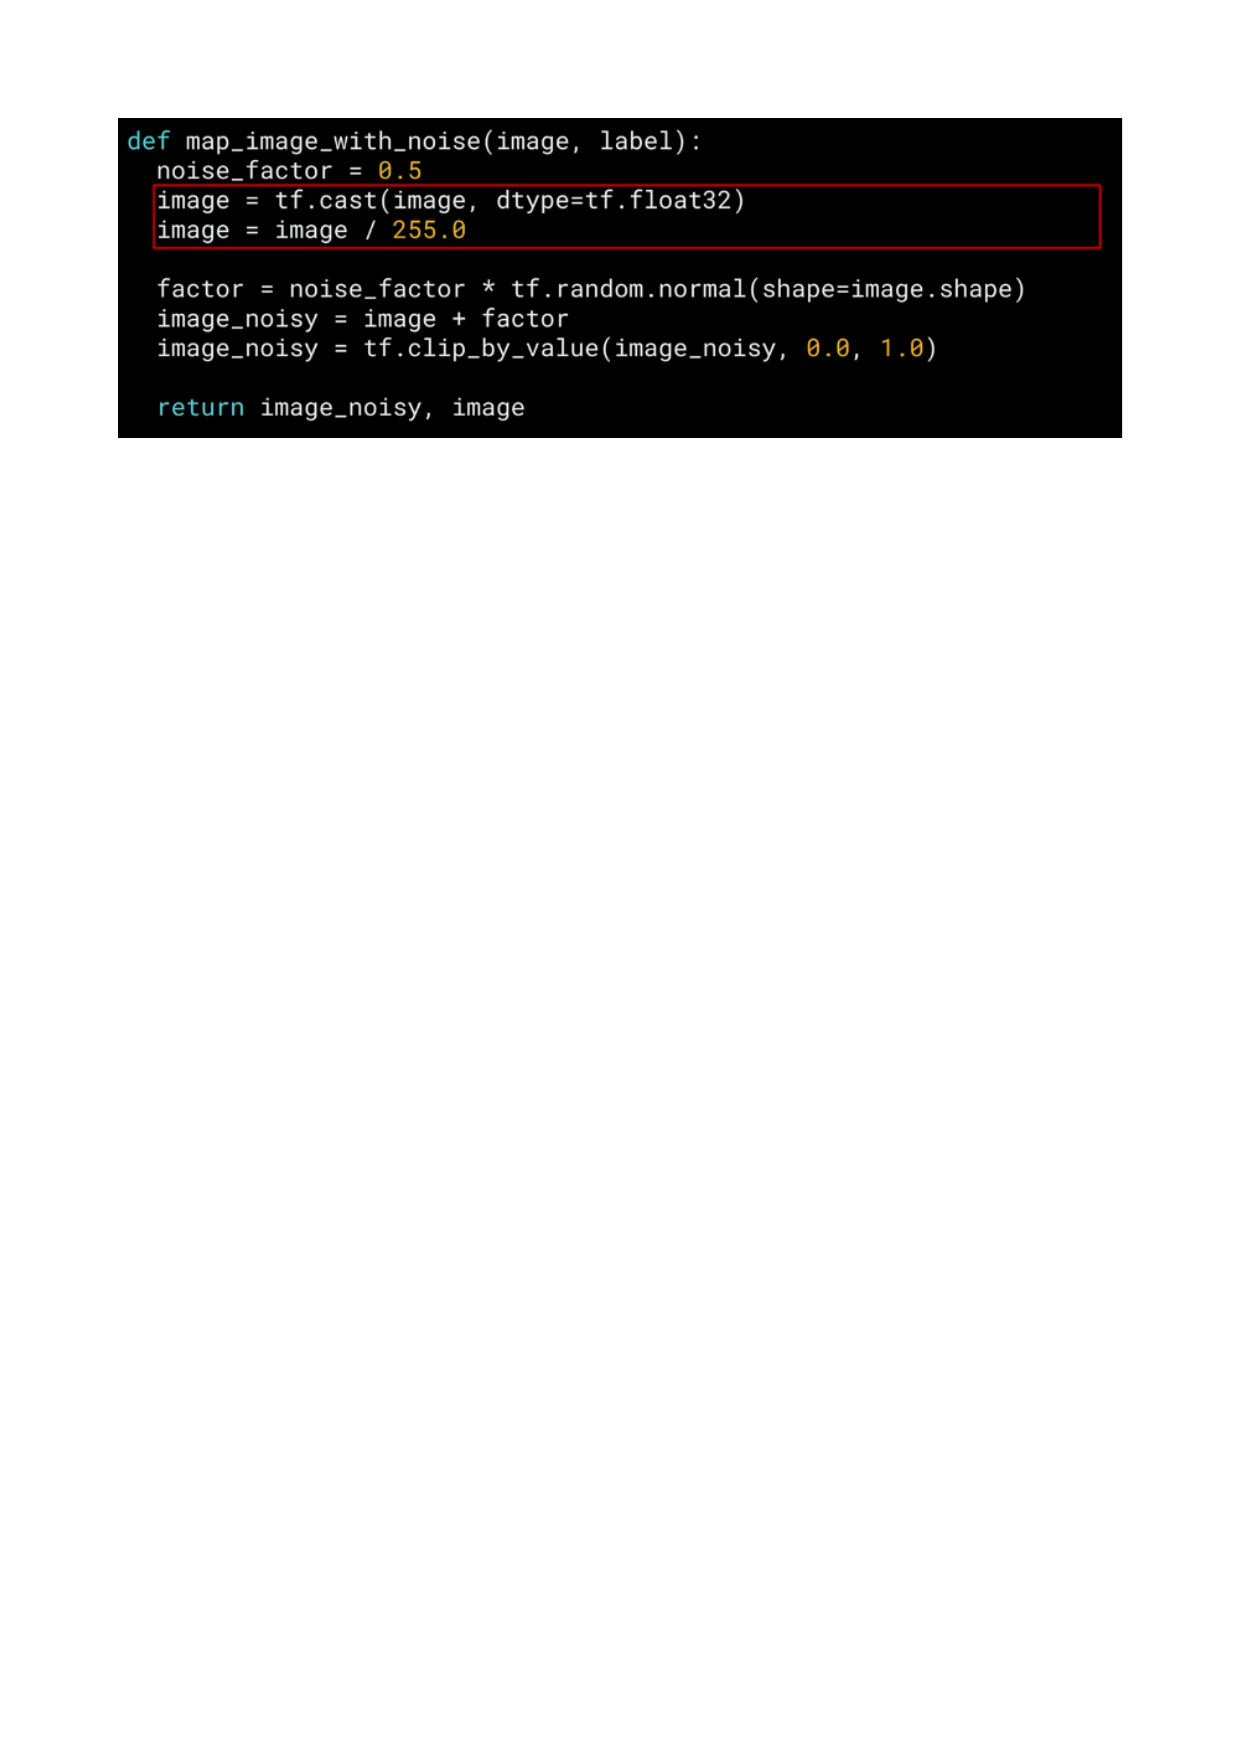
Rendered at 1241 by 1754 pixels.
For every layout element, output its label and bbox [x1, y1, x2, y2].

picture [118, 118, 1123, 438]
